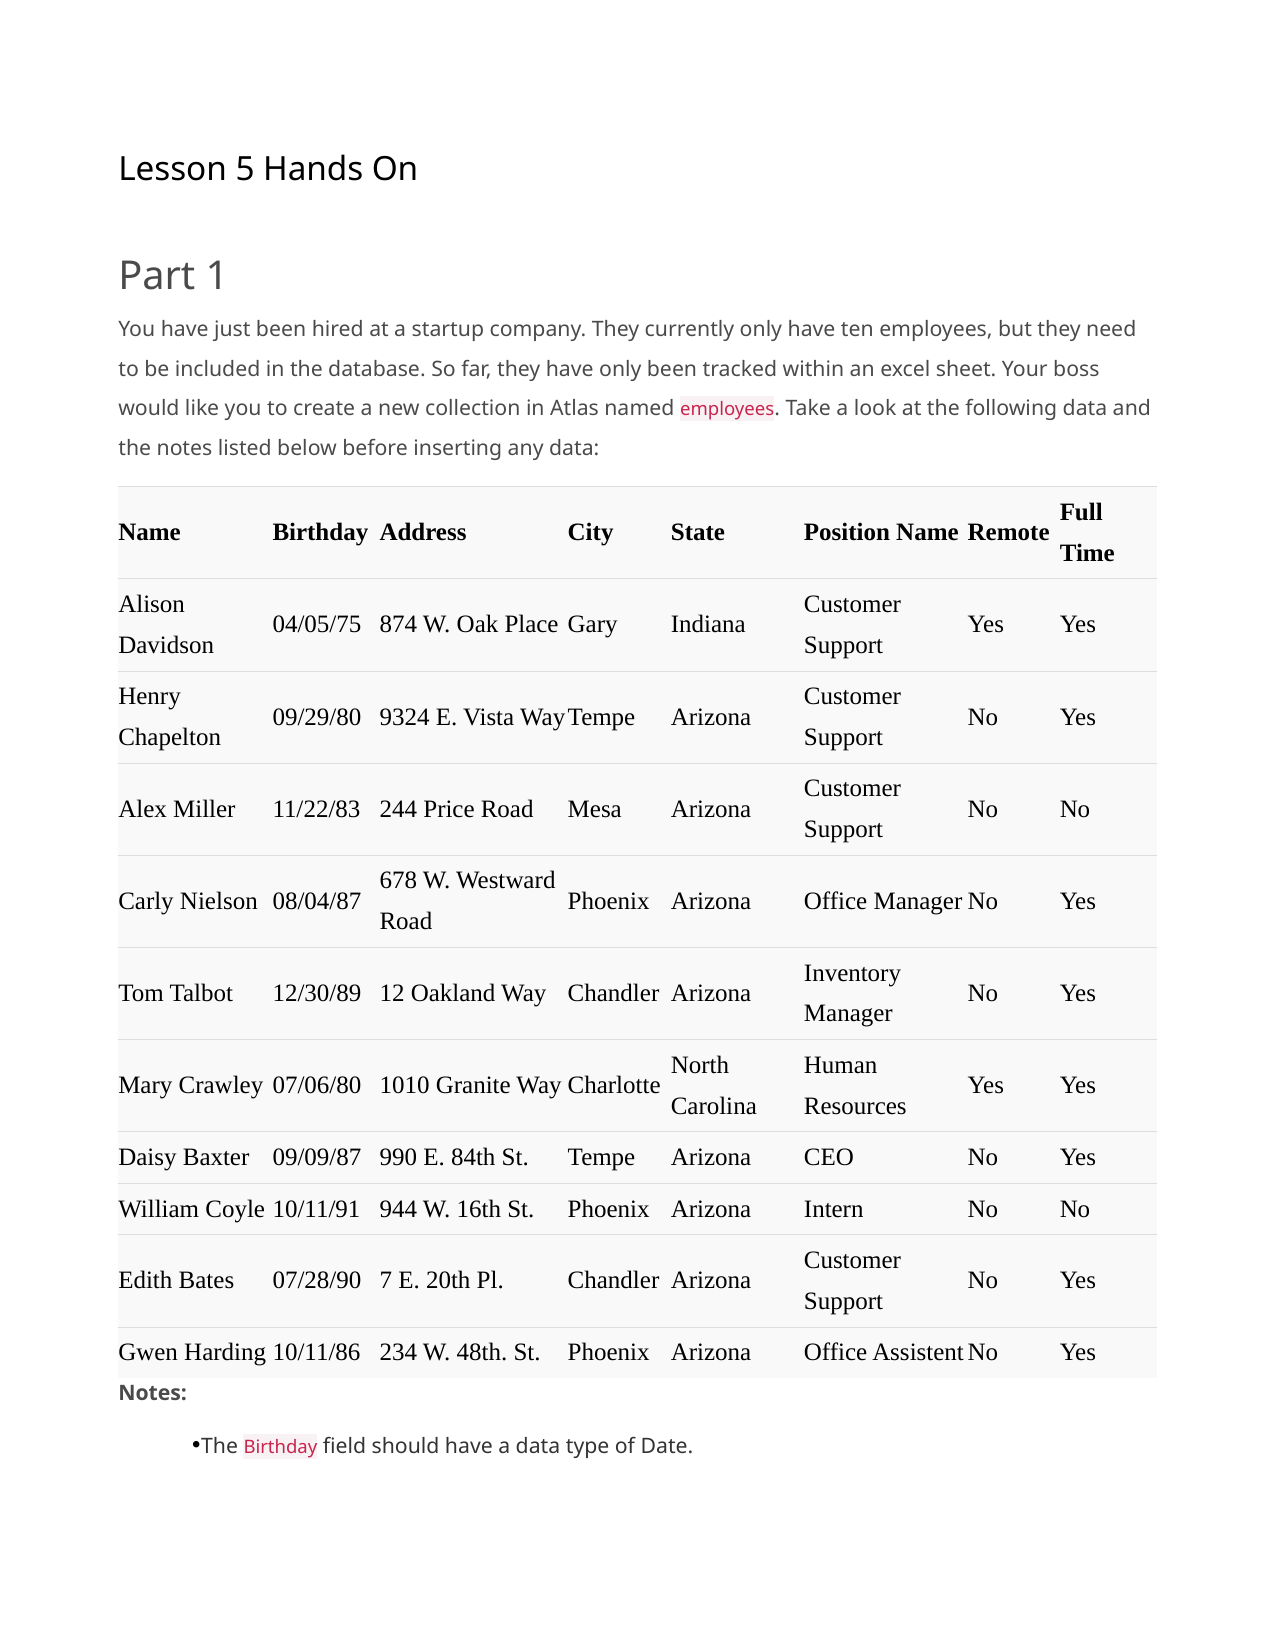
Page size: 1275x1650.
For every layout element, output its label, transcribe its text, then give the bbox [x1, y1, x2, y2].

table_cell Yes [1060, 1040, 1157, 1131]
table_cell Inventory Manager [804, 948, 967, 1039]
table_cell Yes [1060, 948, 1157, 1039]
table_cell Henry Chapelton [118, 672, 272, 763]
table_cell Daisy Baxter [118, 1132, 272, 1183]
table_cell 09/29/80 [272, 672, 379, 763]
table_cell Arizona [671, 856, 804, 947]
table_cell 990 E. 84th St. [379, 1132, 567, 1183]
table_cell Arizona [671, 1184, 804, 1234]
table_cell 07/28/90 [272, 1235, 379, 1327]
table_cell 07/06/80 [272, 1040, 379, 1131]
table_cell Arizona [671, 1132, 804, 1183]
table_cell Customer Support [804, 579, 967, 671]
table_cell Arizona [671, 1328, 804, 1378]
table_cell Customer Support [804, 1235, 967, 1327]
table_header Remote [968, 487, 1059, 578]
table_header City [568, 487, 671, 578]
table_cell No [968, 672, 1059, 763]
table_header Full Time [1060, 487, 1157, 578]
table_cell No [968, 1184, 1059, 1234]
table_cell Indiana [671, 579, 804, 671]
table_cell No [968, 948, 1059, 1039]
table_cell Chandler [568, 948, 671, 1039]
table_cell Yes [1060, 672, 1157, 763]
table_cell Alison Davidson [118, 579, 272, 671]
table_cell North Carolina [671, 1040, 804, 1131]
table_cell 08/04/87 [272, 856, 379, 947]
table_cell 12 Oakland Way [379, 948, 567, 1039]
table_cell Arizona [671, 1235, 804, 1327]
table_cell Intern [804, 1184, 967, 1234]
table_cell Yes [1060, 856, 1157, 947]
table_header Birthday [272, 487, 379, 578]
table_cell Arizona [671, 764, 804, 855]
table_cell 7 E. 20th Pl. [379, 1235, 567, 1327]
table_cell Phoenix [568, 856, 671, 947]
table_cell No [968, 1328, 1059, 1378]
table_cell 944 W. 16th St. [379, 1184, 567, 1234]
table_cell 234 W. 48th. St. [379, 1328, 567, 1378]
table_cell Yes [1060, 579, 1157, 671]
table_cell Charlotte [568, 1040, 671, 1131]
table_cell Edith Bates [118, 1235, 272, 1327]
table_cell Customer Support [804, 672, 967, 763]
table_cell Gary [568, 579, 671, 671]
subtitle Part 1 [118, 247, 1157, 301]
table_cell 09/09/87 [272, 1132, 379, 1183]
table_cell No [1060, 1184, 1157, 1234]
table_header Name [118, 487, 272, 578]
table_header State [671, 487, 804, 578]
table_cell Chandler [568, 1235, 671, 1327]
table_cell Arizona [671, 948, 804, 1039]
table_cell No [1060, 764, 1157, 855]
table_cell Mesa [568, 764, 671, 855]
table_cell 04/05/75 [272, 579, 379, 671]
table_cell William Coyle [118, 1184, 272, 1234]
table_cell No [968, 764, 1059, 855]
table_cell No [968, 1235, 1059, 1327]
table_cell Yes [968, 579, 1059, 671]
table_cell Carly Nielson [118, 856, 272, 947]
table_cell Office Manager [804, 856, 967, 947]
table_cell Customer Support [804, 764, 967, 855]
table_cell Alex Miller [118, 764, 272, 855]
table_cell Mary Crawley [118, 1040, 272, 1131]
table_cell Yes [1060, 1132, 1157, 1183]
table_header Address [379, 487, 567, 578]
table_cell No [968, 856, 1059, 947]
table_cell 678 W. Westward Road [379, 856, 567, 947]
table_cell Tom Talbot [118, 948, 272, 1039]
table_cell Phoenix [568, 1328, 671, 1378]
text You have just been hired at a startup company. They currently only have ten employees, but they need to be included in the database. So far, they have only been tracked within an excel sheet. Your boss would like you to create a new collection in Atlas named employees. Take a look at the following data and the notes listed below before inserting any data: [118, 313, 1157, 462]
list The Birthday field should have a data type of Date. [118, 1431, 1157, 1460]
table_cell Tempe [568, 672, 671, 763]
table_cell 10/11/91 [272, 1184, 379, 1234]
table_cell Yes [1060, 1235, 1157, 1327]
table_cell CEO [804, 1132, 967, 1183]
table_cell 1010 Granite Way [379, 1040, 567, 1131]
text Notes: [118, 1378, 1157, 1407]
table_cell 9324 E. Vista Way [379, 672, 567, 763]
table_cell Gwen Harding [118, 1328, 272, 1378]
subtitle Lesson 5 Hands On [118, 145, 1157, 190]
table_cell Human Resources [804, 1040, 967, 1131]
table_cell Tempe [568, 1132, 671, 1183]
table_cell 11/22/83 [272, 764, 379, 855]
table_cell 10/11/86 [272, 1328, 379, 1378]
table_cell Yes [1060, 1328, 1157, 1378]
table_header Position Name [804, 487, 967, 578]
table_cell No [968, 1132, 1059, 1183]
table_cell 12/30/89 [272, 948, 379, 1039]
table_cell Office Assistent [804, 1328, 967, 1378]
table_cell 244 Price Road [379, 764, 567, 855]
table_cell 874 W. Oak Place [379, 579, 567, 671]
table_cell Yes [968, 1040, 1059, 1131]
table_cell Phoenix [568, 1184, 671, 1234]
table_cell Arizona [671, 672, 804, 763]
